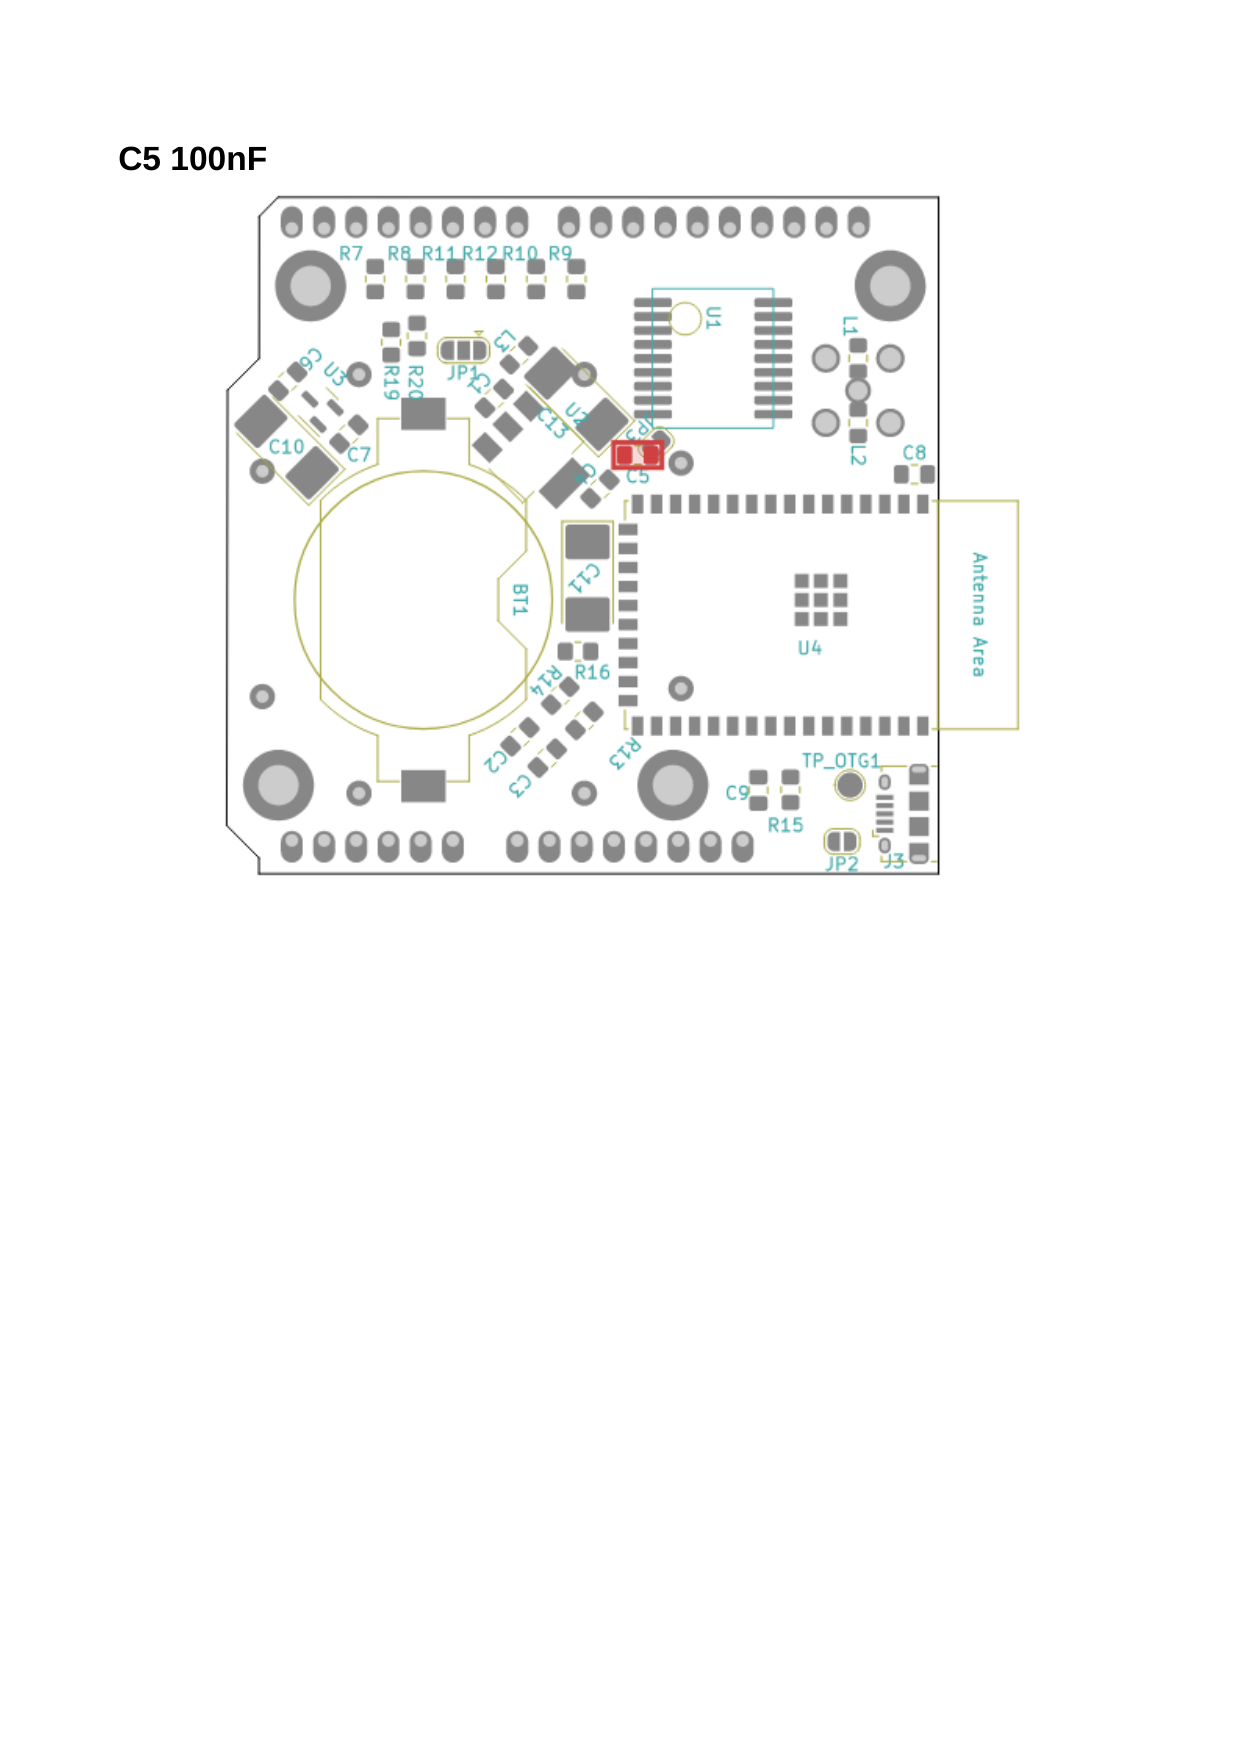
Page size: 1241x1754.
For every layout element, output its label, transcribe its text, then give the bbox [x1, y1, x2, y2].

picture [195, 190, 1045, 880]
subtitle C5 100nF [118, 139, 1122, 178]
